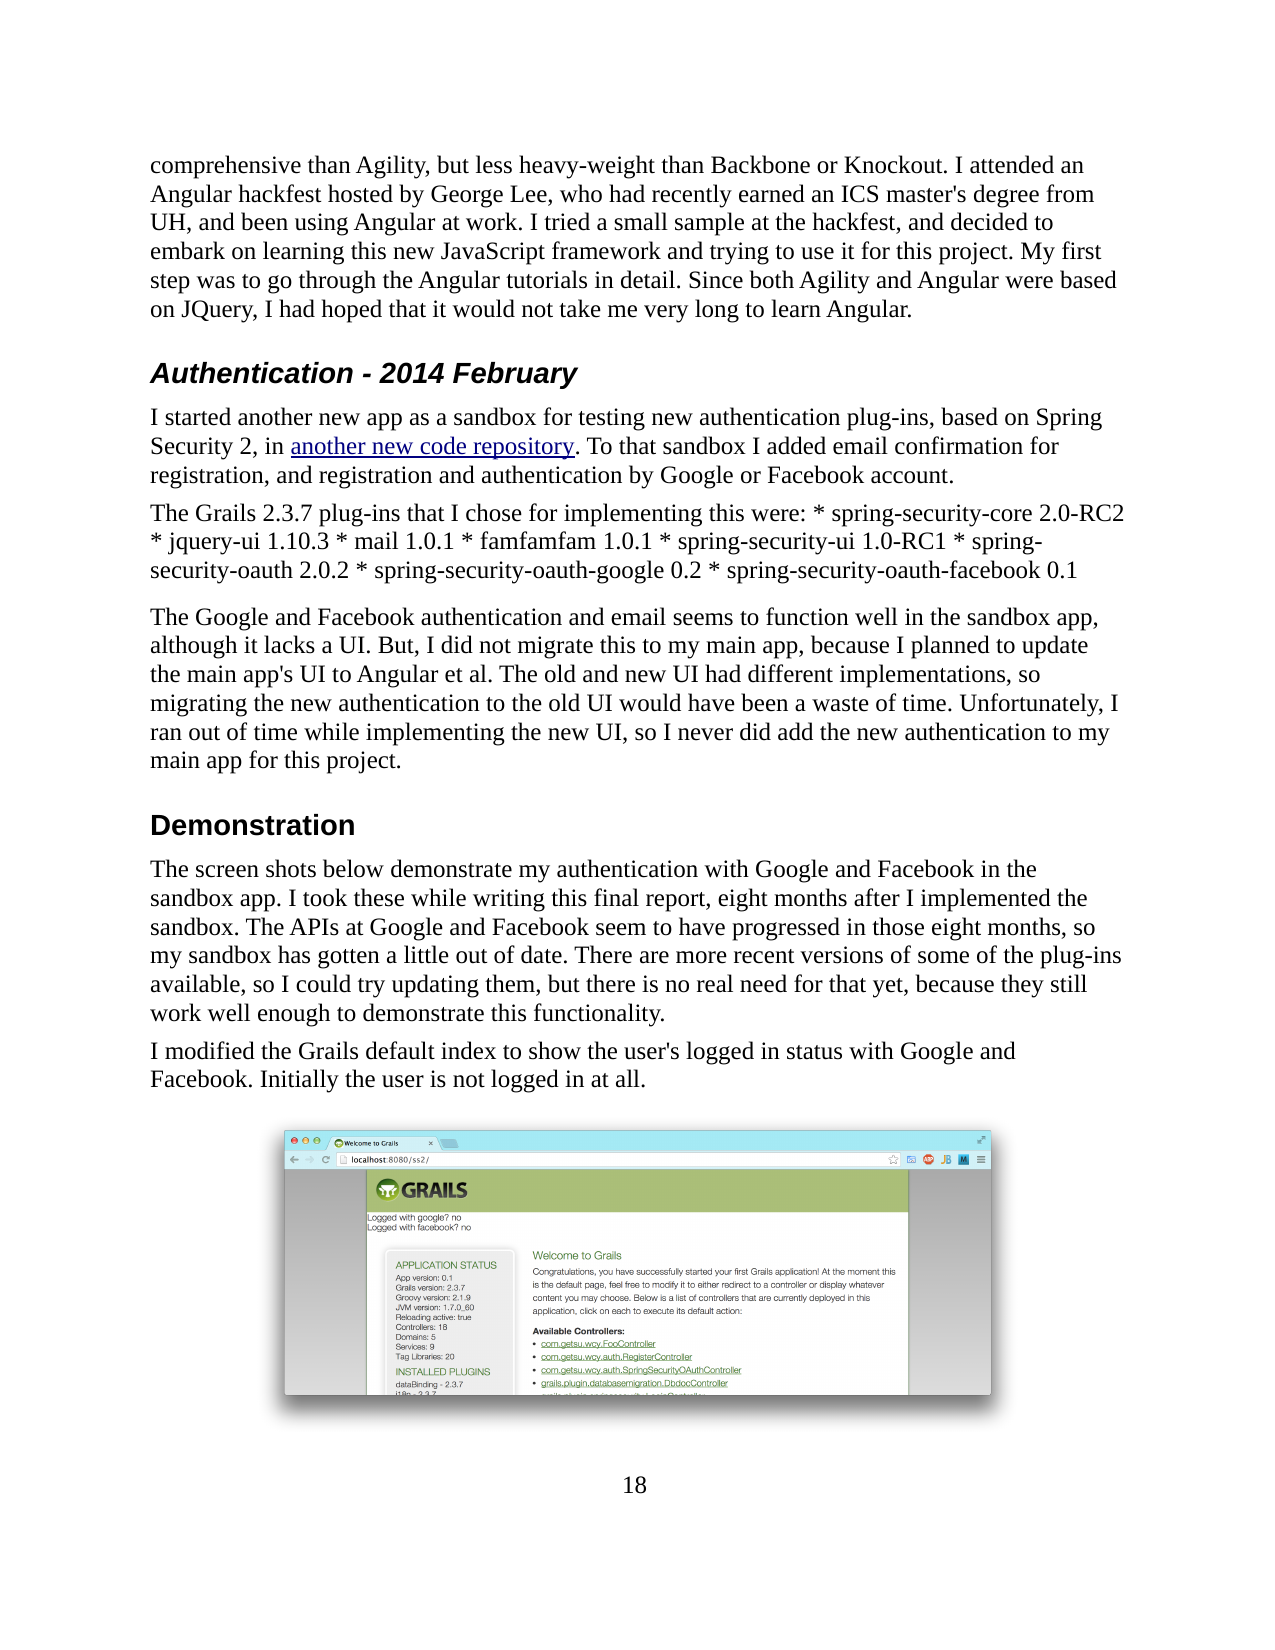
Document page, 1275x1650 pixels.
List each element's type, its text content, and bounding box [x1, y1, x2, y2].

text The screen shots below demonstrate my authentication with Google and Facebook in the sandbox app. I took these while writing this final report, eight months after I implemented the sandbox. The APIs at Google and Facebook seem to have progressed in those eight months, so my sandbox has gotten a little out of date. There are more recent versions of some of the plug-ins available, so I could try updating them, but there is no real need for that yet, because they still work well enough to demonstrate this functionality. [150, 854, 1125, 1027]
text The Google and Facebook authentication and email seems to function well in the sandbox app, although it lacks a UI. But, I did not migrate this to my main app, because I planned to update the main app's UI to Angular et al. The old and new UI had different implementations, so migrating the new authentication to the old UI would have been a waste of time. Unfortunately, I ran out of time while implementing the new UI, so I never did add the new authentication to my main app for this project. [150, 602, 1125, 774]
text I started another new app as a sandbox for testing new authentication plug-ins, based on Spring Security 2, in another new code repository. To that sandbox I added email confirmation for registration, and registration and authentication by Google or Facebook account. [150, 402, 1125, 489]
text The Grails 2.3.7 plug-ins that I chose for implementing this were: * spring-security-core 2.0-RC2 * jquery-ui 1.10.3 * mail 1.0.1 * famfamfam 1.0.1 * spring-security-ui 1.0-RC1 * spring-security-oauth 2.0.2 * spring-security-oauth-google 0.2 * spring-security-oauth-facebook 0.1 [150, 498, 1125, 584]
text I modified the Grails default index to show the user's logged in status with Google and Facebook. Initially the user is not logged in at all. [150, 1036, 1125, 1093]
subtitle Demonstration [150, 808, 1125, 842]
picture [252, 1111, 1023, 1438]
text comprehensive than Agility, but less heavy-weight than Backbone or Knockout. I attended an Angular hackfest hosted by George Lee, who had recently earned an ICS master's degree from UH, and been using Angular at work. I tried a small sample at the hackfest, and decided to embark on learning this new JavaScript framework and trying to use it for this project. My first step was to go through the Angular tutorials in detail. Since both Agility and Angular were based on JQuery, I had hoped that it would not take me very long to learn Angular. [150, 150, 1125, 322]
subtitle Authentication - 2014 February [150, 356, 1125, 390]
